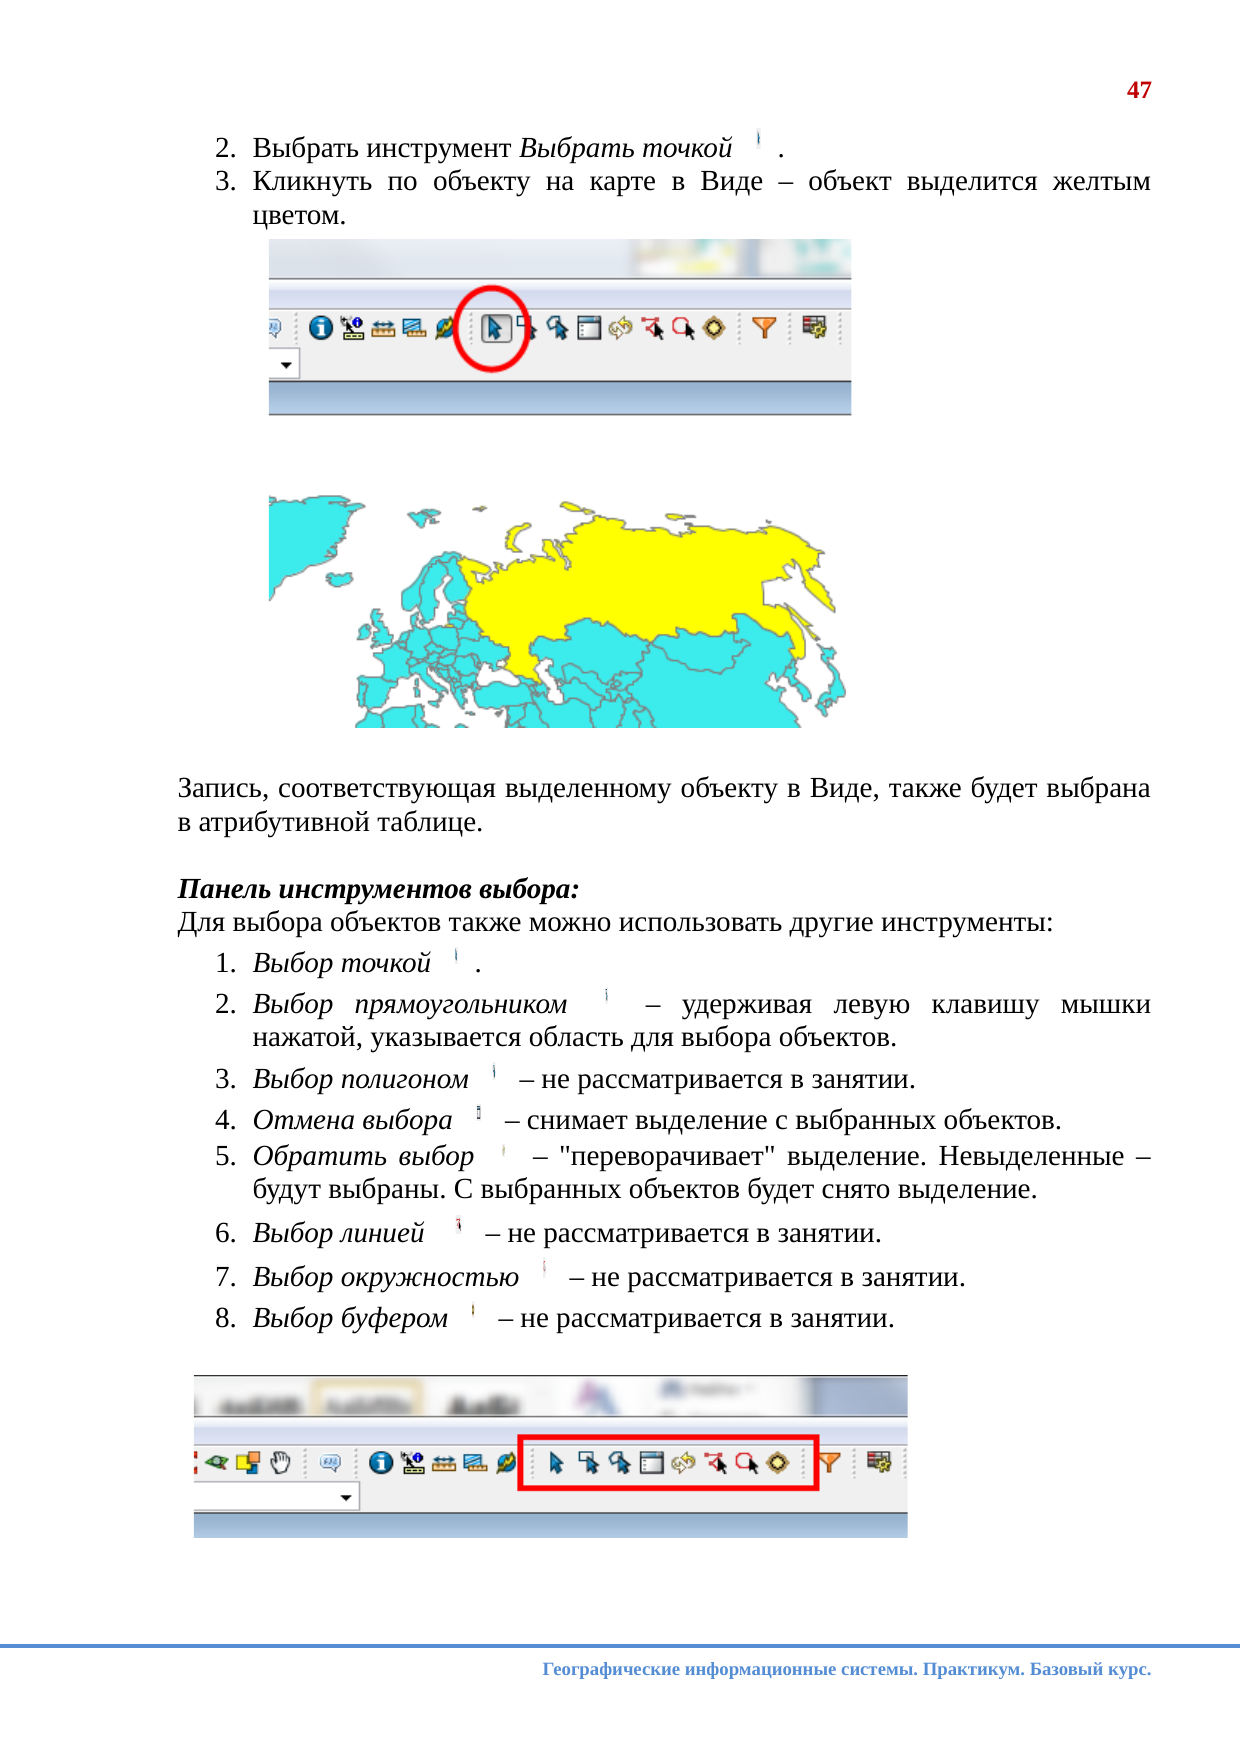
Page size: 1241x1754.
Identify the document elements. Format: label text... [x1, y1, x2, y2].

picture [268, 239, 852, 728]
text Панель инструментов выбора: [177, 871, 1152, 904]
list Выбор полигоном – не рассматривается в занятии. [215, 1053, 1152, 1095]
picture [756, 127, 761, 149]
picture [492, 1061, 496, 1080]
list Выбор точкой . [215, 938, 1152, 979]
text Для выбора объектов также можно использовать другие инструменты: [177, 904, 1152, 938]
picture [455, 1214, 462, 1234]
list Выбрать инструмент Выбрать точкой . [215, 118, 1152, 163]
list Выбор окружностью – не рассматривается в занятии. [215, 1249, 1152, 1293]
list Выбор буфером – не рассматривается в занятии. [215, 1293, 1152, 1333]
picture [476, 1104, 481, 1121]
list Обратить выбор – "переворачивает" выделение. Невыделенные – будут выбраны. С выбранных объектов будет снято выделение. [215, 1136, 1152, 1205]
list Кликнуть по объекту на карте в Виде – объект выделится желтым цветом. [215, 163, 1152, 231]
list Выбор прямоугольником – удерживая левую клавишу мышки нажатой, указывается область для выбора объектов. [215, 979, 1152, 1053]
list Отмена выбора – снимает выделение с выбранных объектов. [215, 1095, 1152, 1136]
picture [193, 1375, 908, 1538]
text Запись, соответствующая выделенному объекту в Виде, также будет выбрана в атрибутивной таблице. [177, 770, 1152, 837]
list Выбор линией – не рассматривается в занятии. [215, 1205, 1152, 1249]
